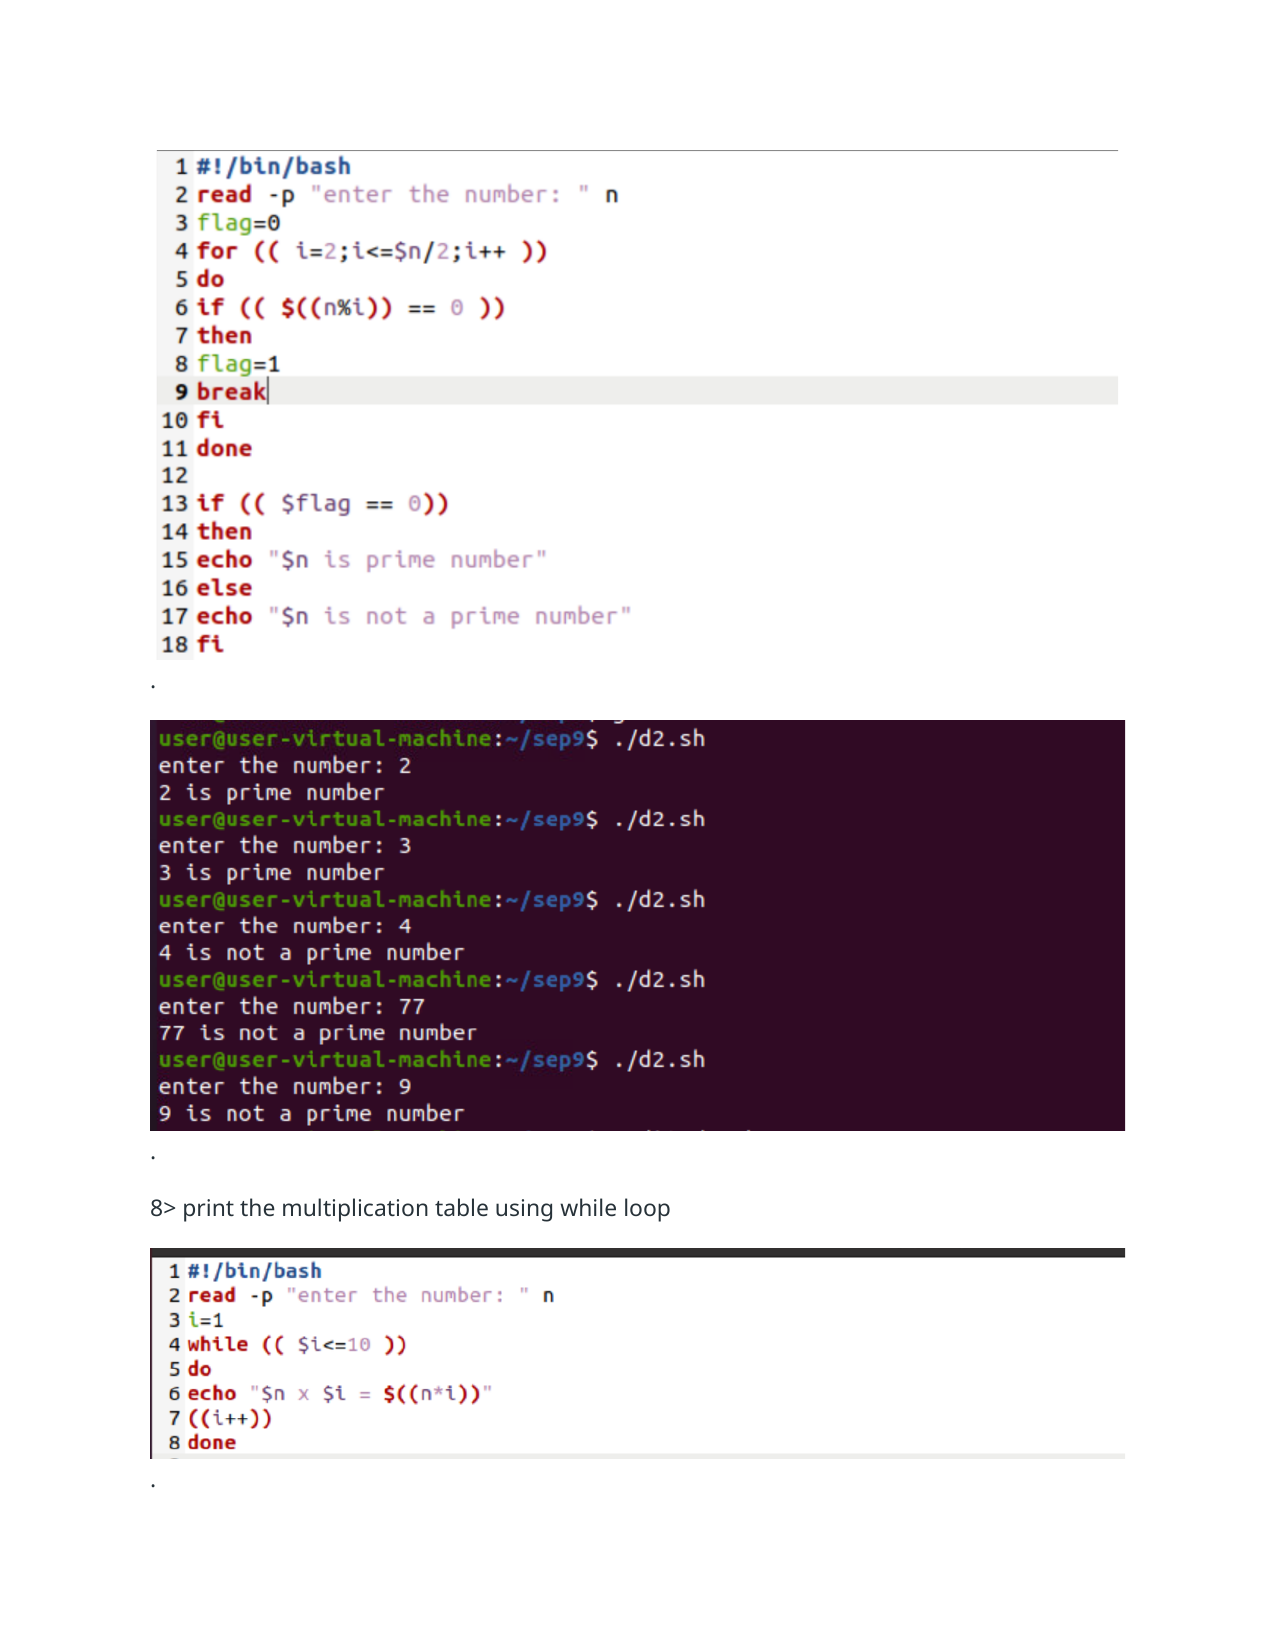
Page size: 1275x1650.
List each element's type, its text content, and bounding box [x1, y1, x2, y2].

picture [150, 720, 1125, 1131]
text . [150, 1459, 1125, 1495]
text . [150, 150, 1125, 695]
text . [150, 1131, 1125, 1166]
picture [150, 1248, 1125, 1459]
picture [156, 150, 1119, 660]
text 8> print the multiplication table using while loop [150, 1192, 1125, 1223]
